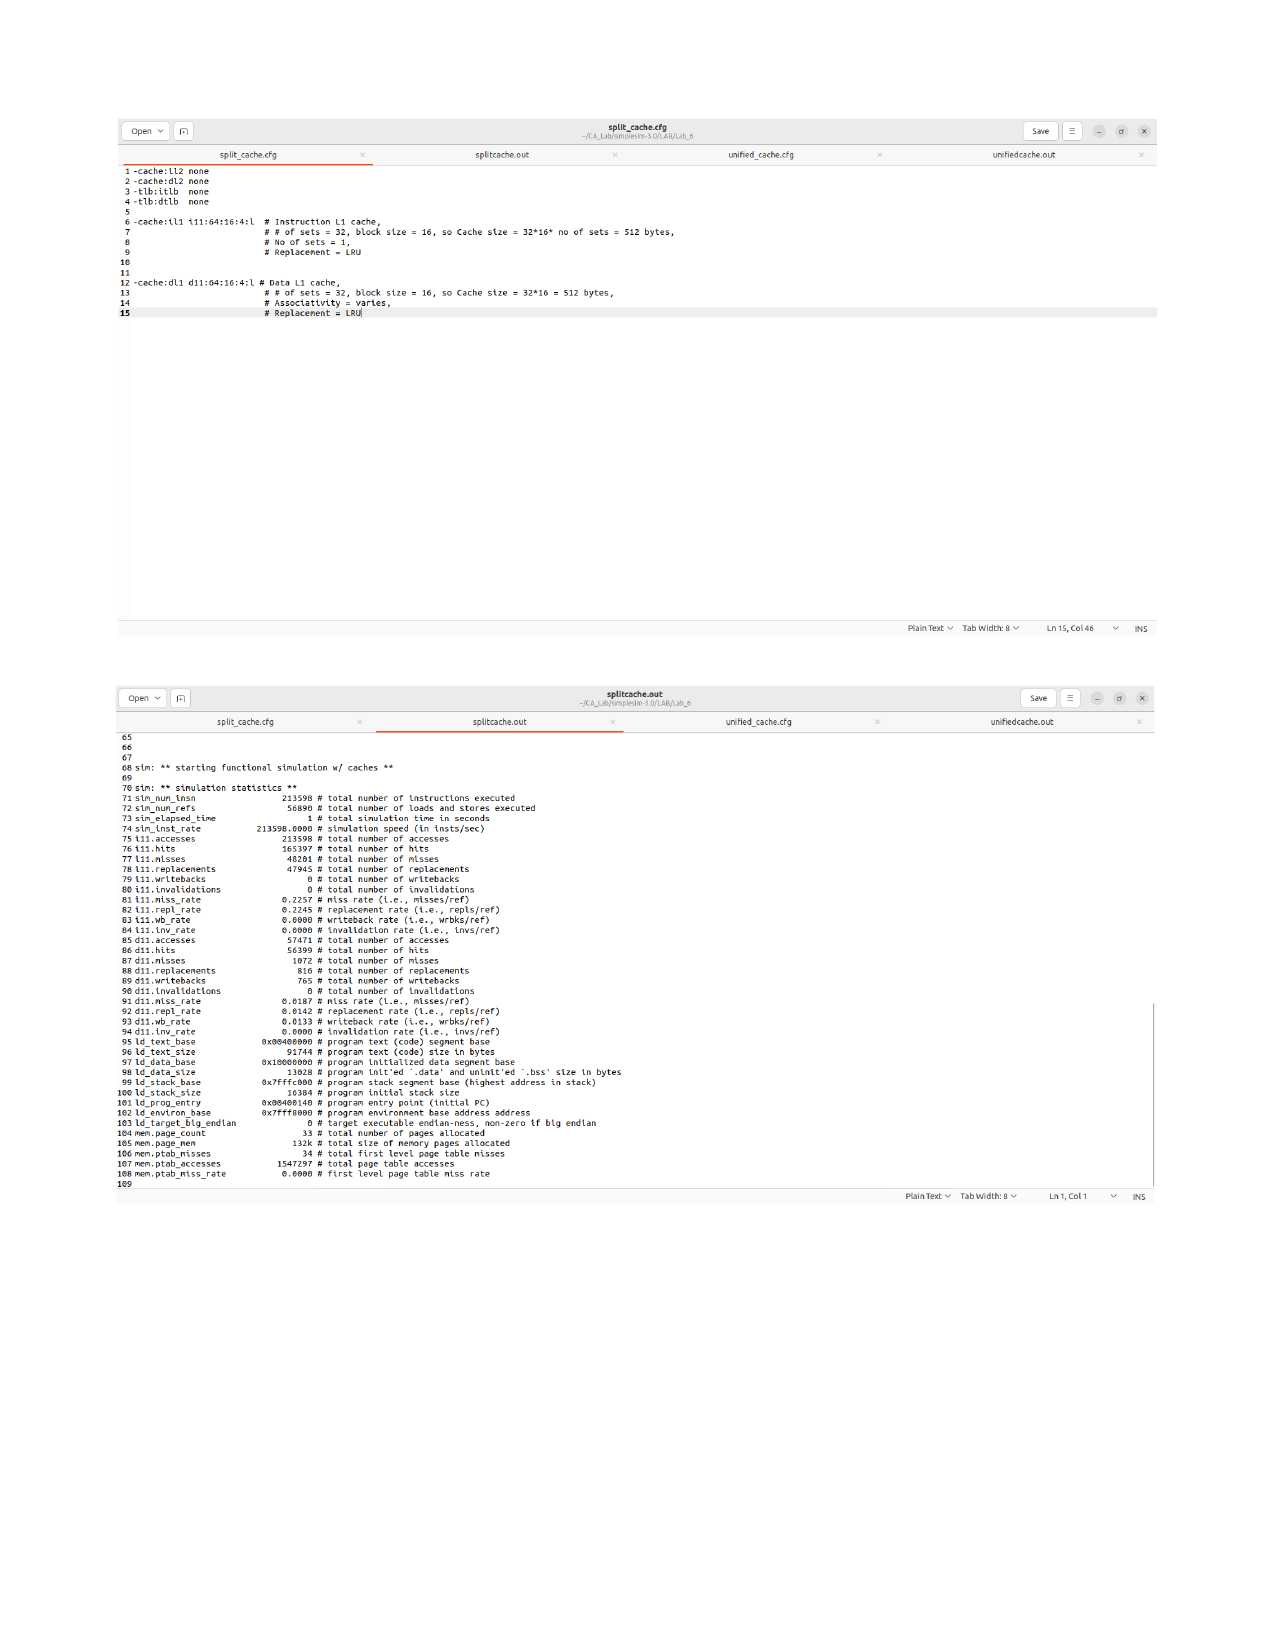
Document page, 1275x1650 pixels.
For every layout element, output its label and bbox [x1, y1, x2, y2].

picture [115, 685, 1155, 1204]
picture [118, 118, 1157, 636]
